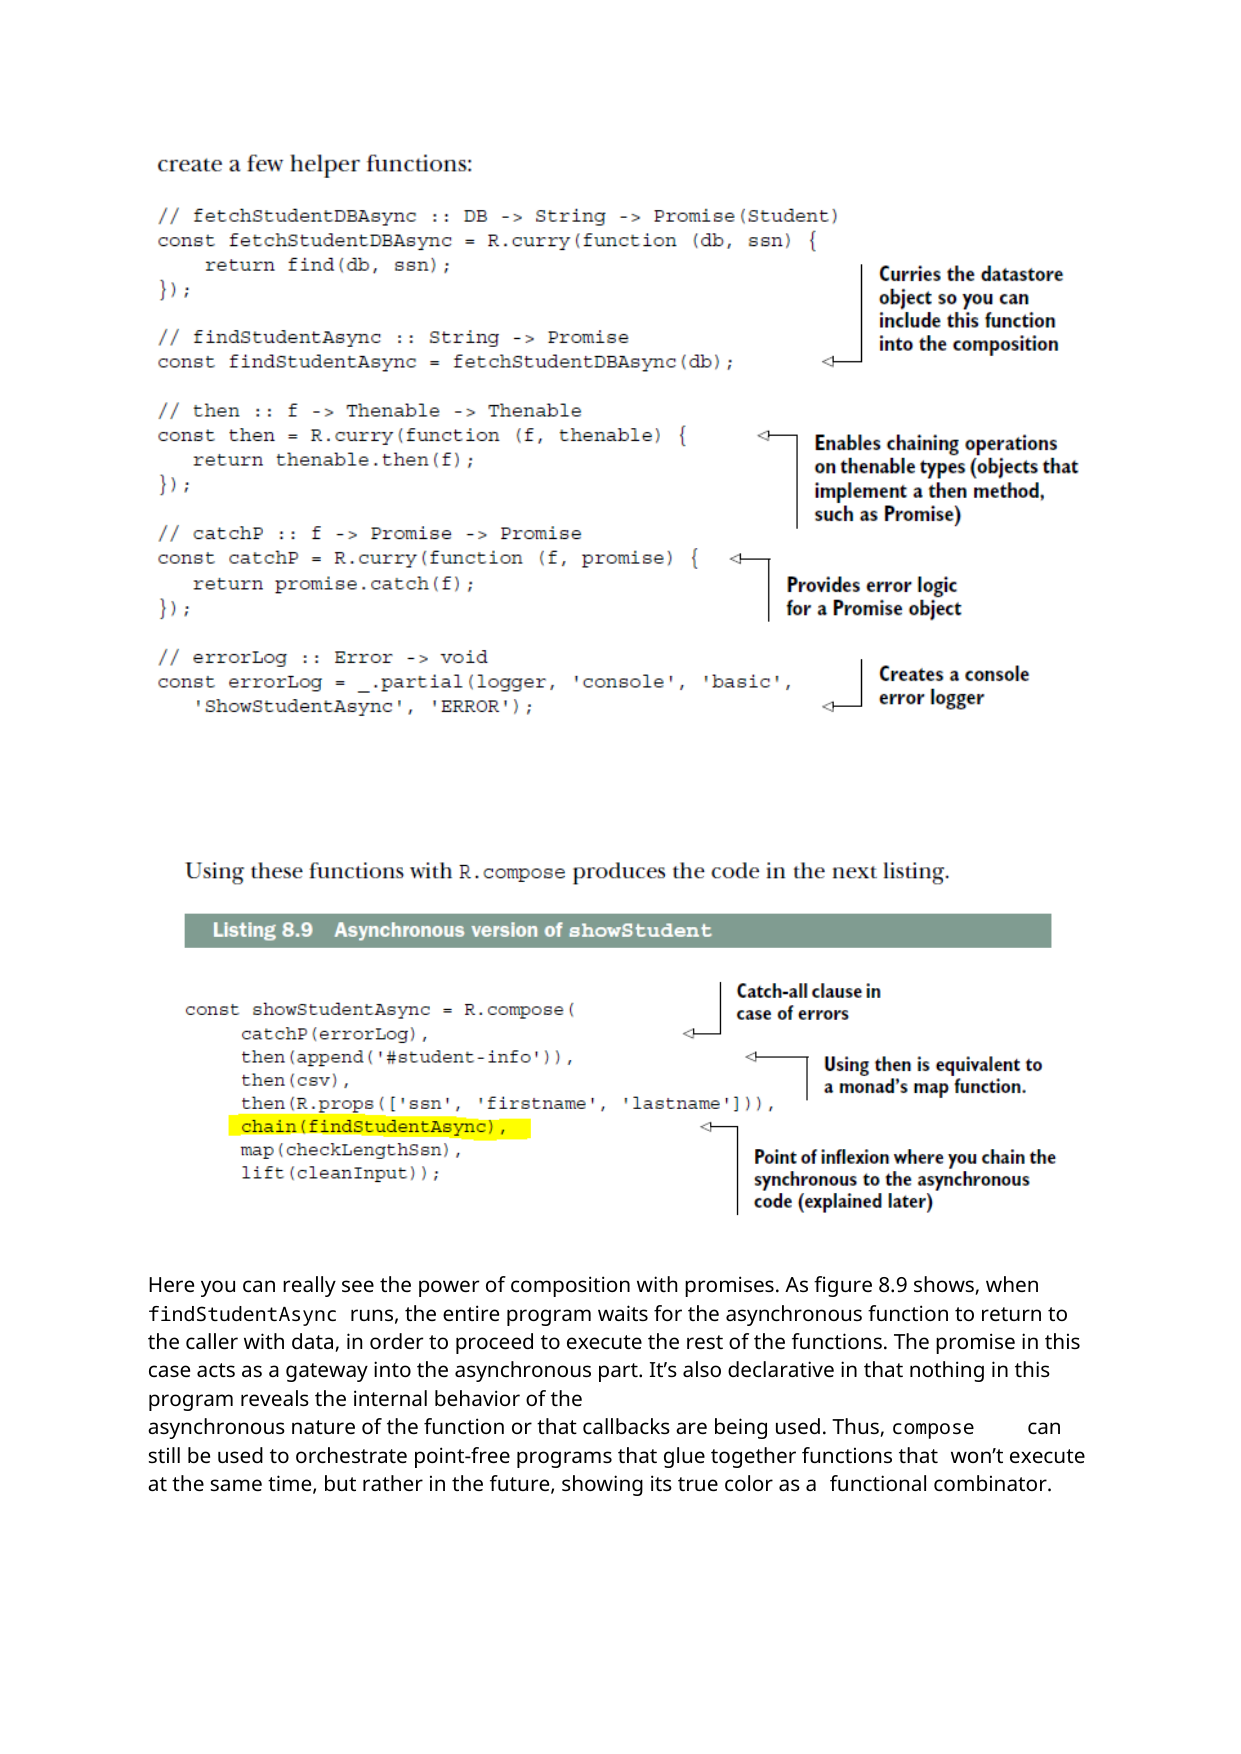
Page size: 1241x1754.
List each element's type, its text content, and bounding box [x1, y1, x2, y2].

text asynchronous nature of the function or that callbacks are being used. Thus, compose can still be used to orchestrate point-free programs that glue together functions that won’t execute at the same time, but rather in the future, showing its true color as a functional combinator. [148, 1412, 1093, 1498]
text Here you can really see the power of composition with promises. As figure 8.9 shows, when findStudentAsync runs, the entire program waits for the asynchronous function to return to the caller with data, in order to proceed to execute the rest of the functions. The promise in this case acts as a gateway into the asynchronous part. It’s also declarative in that nothing in this program reveals the internal behavior of the [148, 1270, 1093, 1412]
